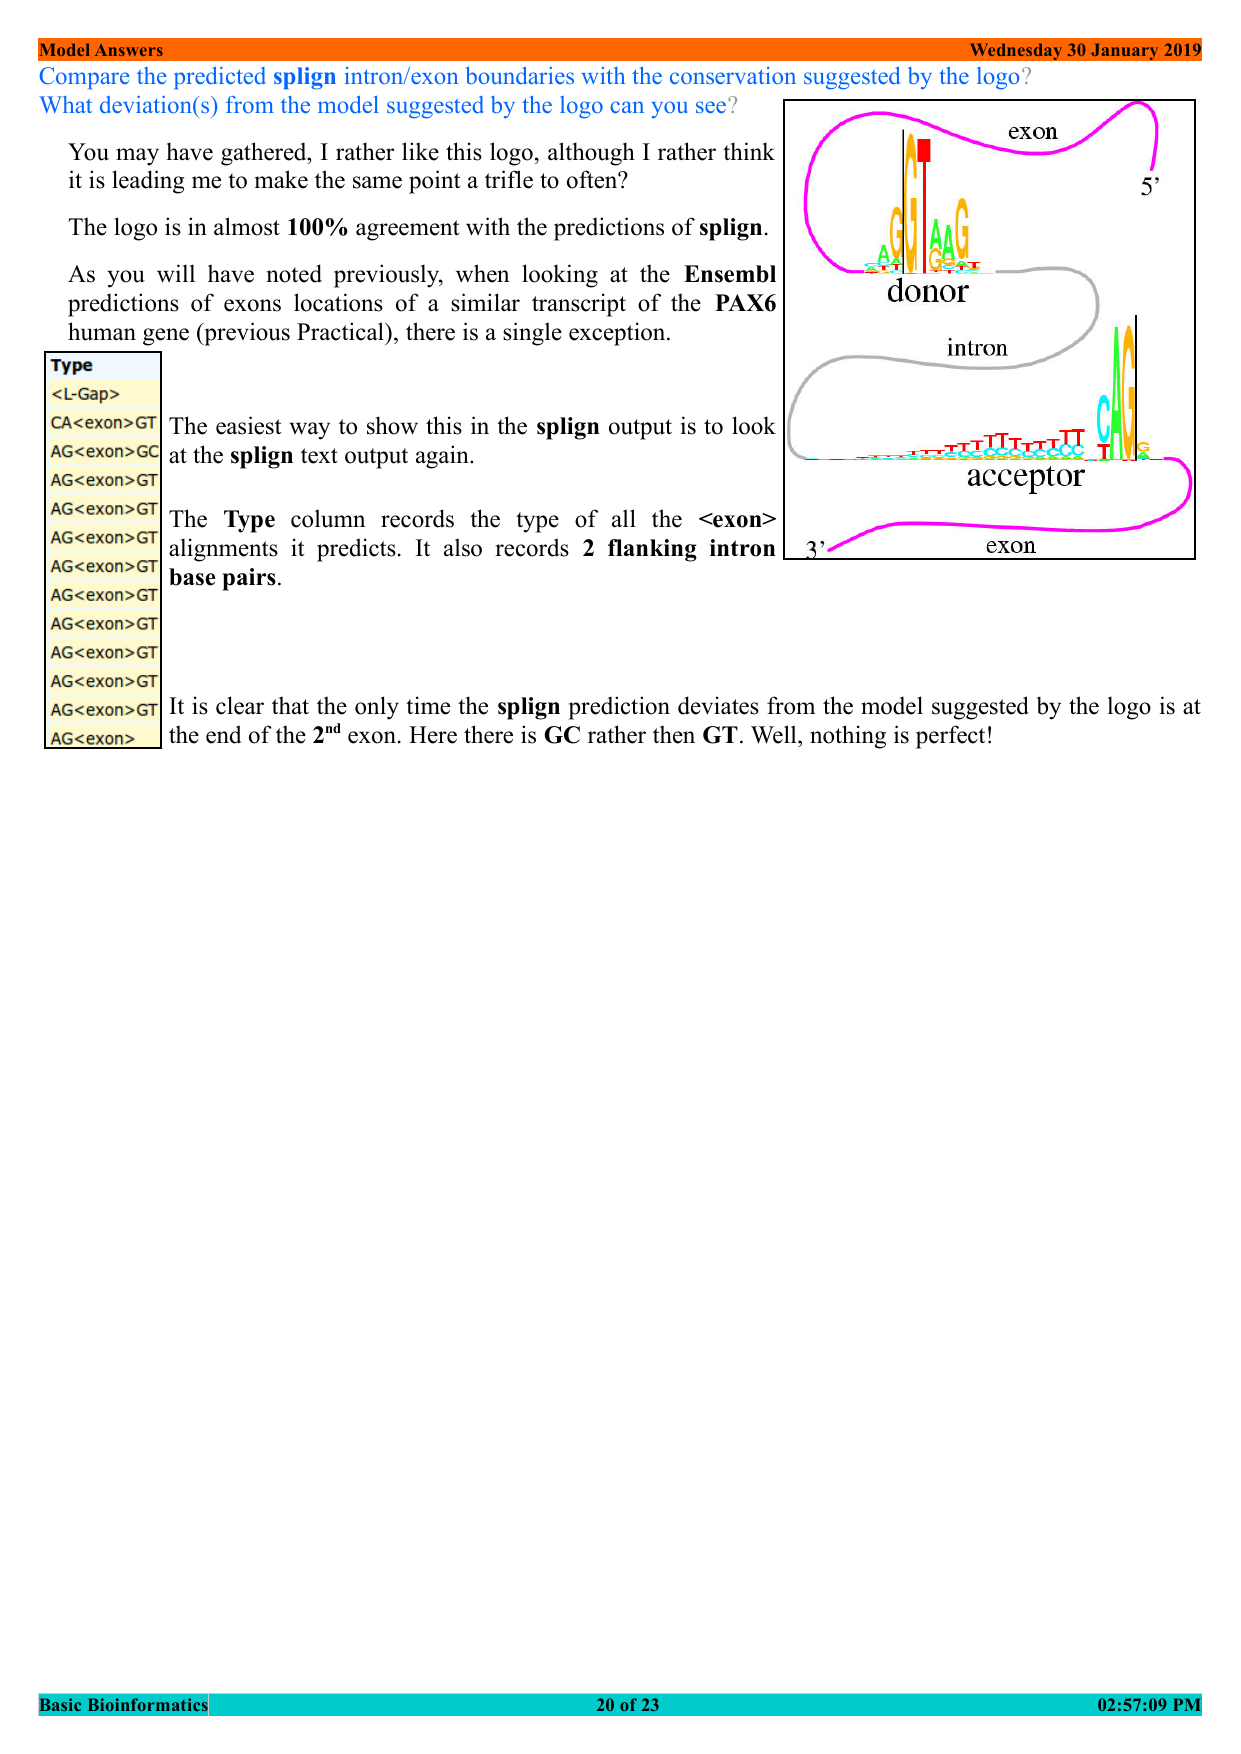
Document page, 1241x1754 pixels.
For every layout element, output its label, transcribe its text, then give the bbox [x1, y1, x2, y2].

text The easiest way to show this in the splign output is to look at the splign text output again. [162, 411, 782, 469]
text Compare the predicted splign intron/exon boundaries with the conservation suggested by the logo? [38, 61, 1202, 89]
picture [785, 101, 1194, 558]
text As you will have noted previously, when looking at the Ensembl predictions of exons locations of a similar transcript of the PAX6 human gene (previous Practical), there is a single exception. [68, 259, 782, 346]
text The Type column records the type of all the <exon> alignments it predicts. It also records 2 flanking intron base pairs. [162, 504, 1202, 591]
text You may have gathered, I rather like this logo, although I rather think it is leading me to make the same point a trifle to often? [68, 136, 782, 194]
text The logo is in almost 100% agreement with the predictions of splign. [68, 212, 782, 241]
text What deviation(s) from the model suggested by the logo can you see? [38, 89, 1202, 119]
text It is clear that the only time the splign prediction deviates from the model suggested by the logo is at the end of the 2nd exon. Here there is GC rather then GT. Well, nothing is perfect! [162, 691, 1202, 749]
picture [46, 353, 160, 747]
